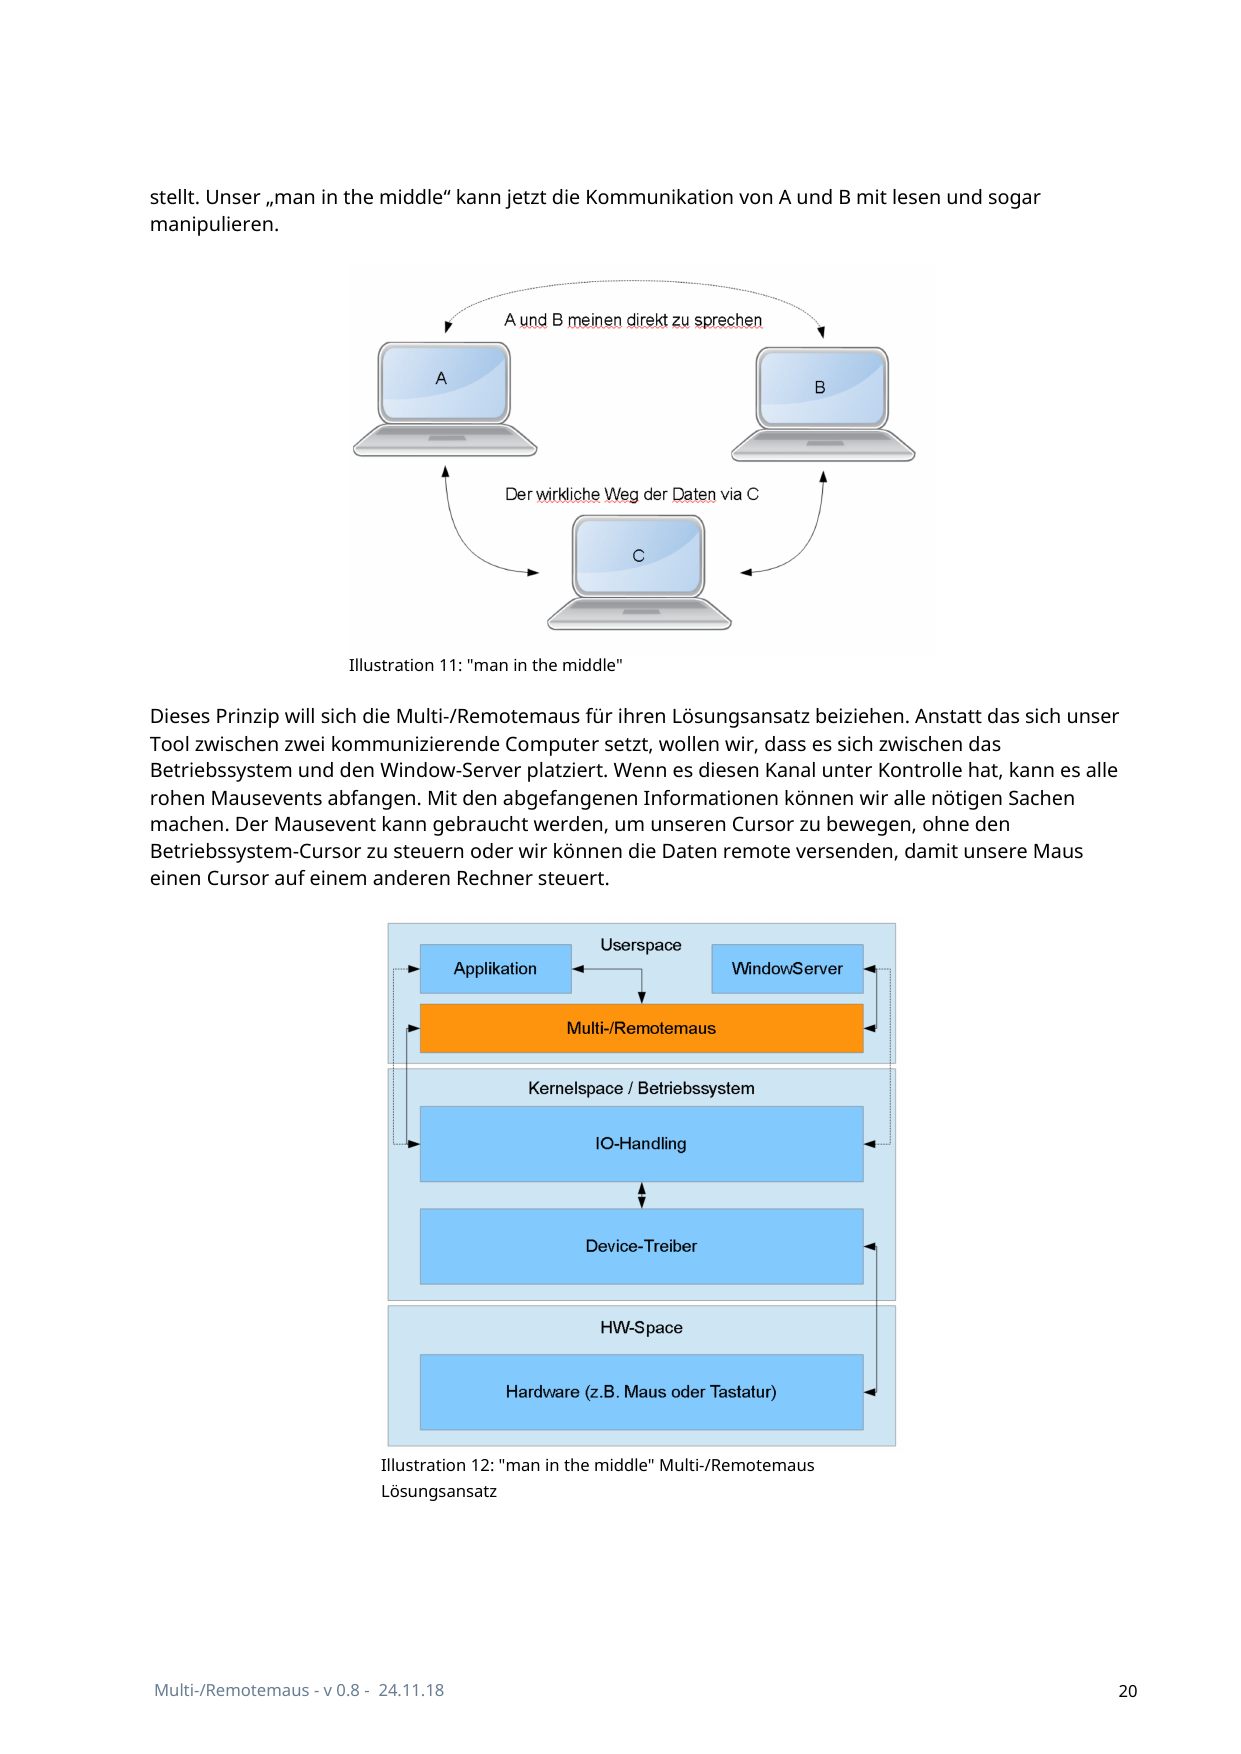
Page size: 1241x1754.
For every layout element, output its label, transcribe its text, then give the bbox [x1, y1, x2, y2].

picture [380, 918, 905, 1454]
text stellt. Unser „man in the middle“ kann jetzt die Kommunikation von A und B mit lesen und sogar manipulieren. [149, 183, 1136, 237]
text Illustration 12: "man in the middle" Multi-/Remotemaus Lösungsansatz [381, 1454, 904, 1502]
text Dieses Prinzip will sich die Multi-/Remotemaus für ihren Lösungsansatz beiziehen. Anstatt das sich unser Tool zwischen zwei kommunizierende Computer setzt, wollen wir, dass es sich zwischen das Betriebssystem und den Window-Server platziert. Wenn es diesen Kanal unter Kontrolle hat, kann es alle rohen Mausevents abfangen. Mit den abgefangenen Informationen können wir alle nötigen Sachen machen. Der Mausevent kann gebraucht werden, um unseren Cursor zu bewegen, ohne den Betriebssystem-Cursor zu steuern oder wir können die Daten remote versenden, damit unsere Maus einen Cursor auf einem anderen Rechner steuert. [149, 703, 1136, 892]
picture [348, 264, 937, 654]
text Illustration 11: "man in the middle" [349, 654, 936, 676]
